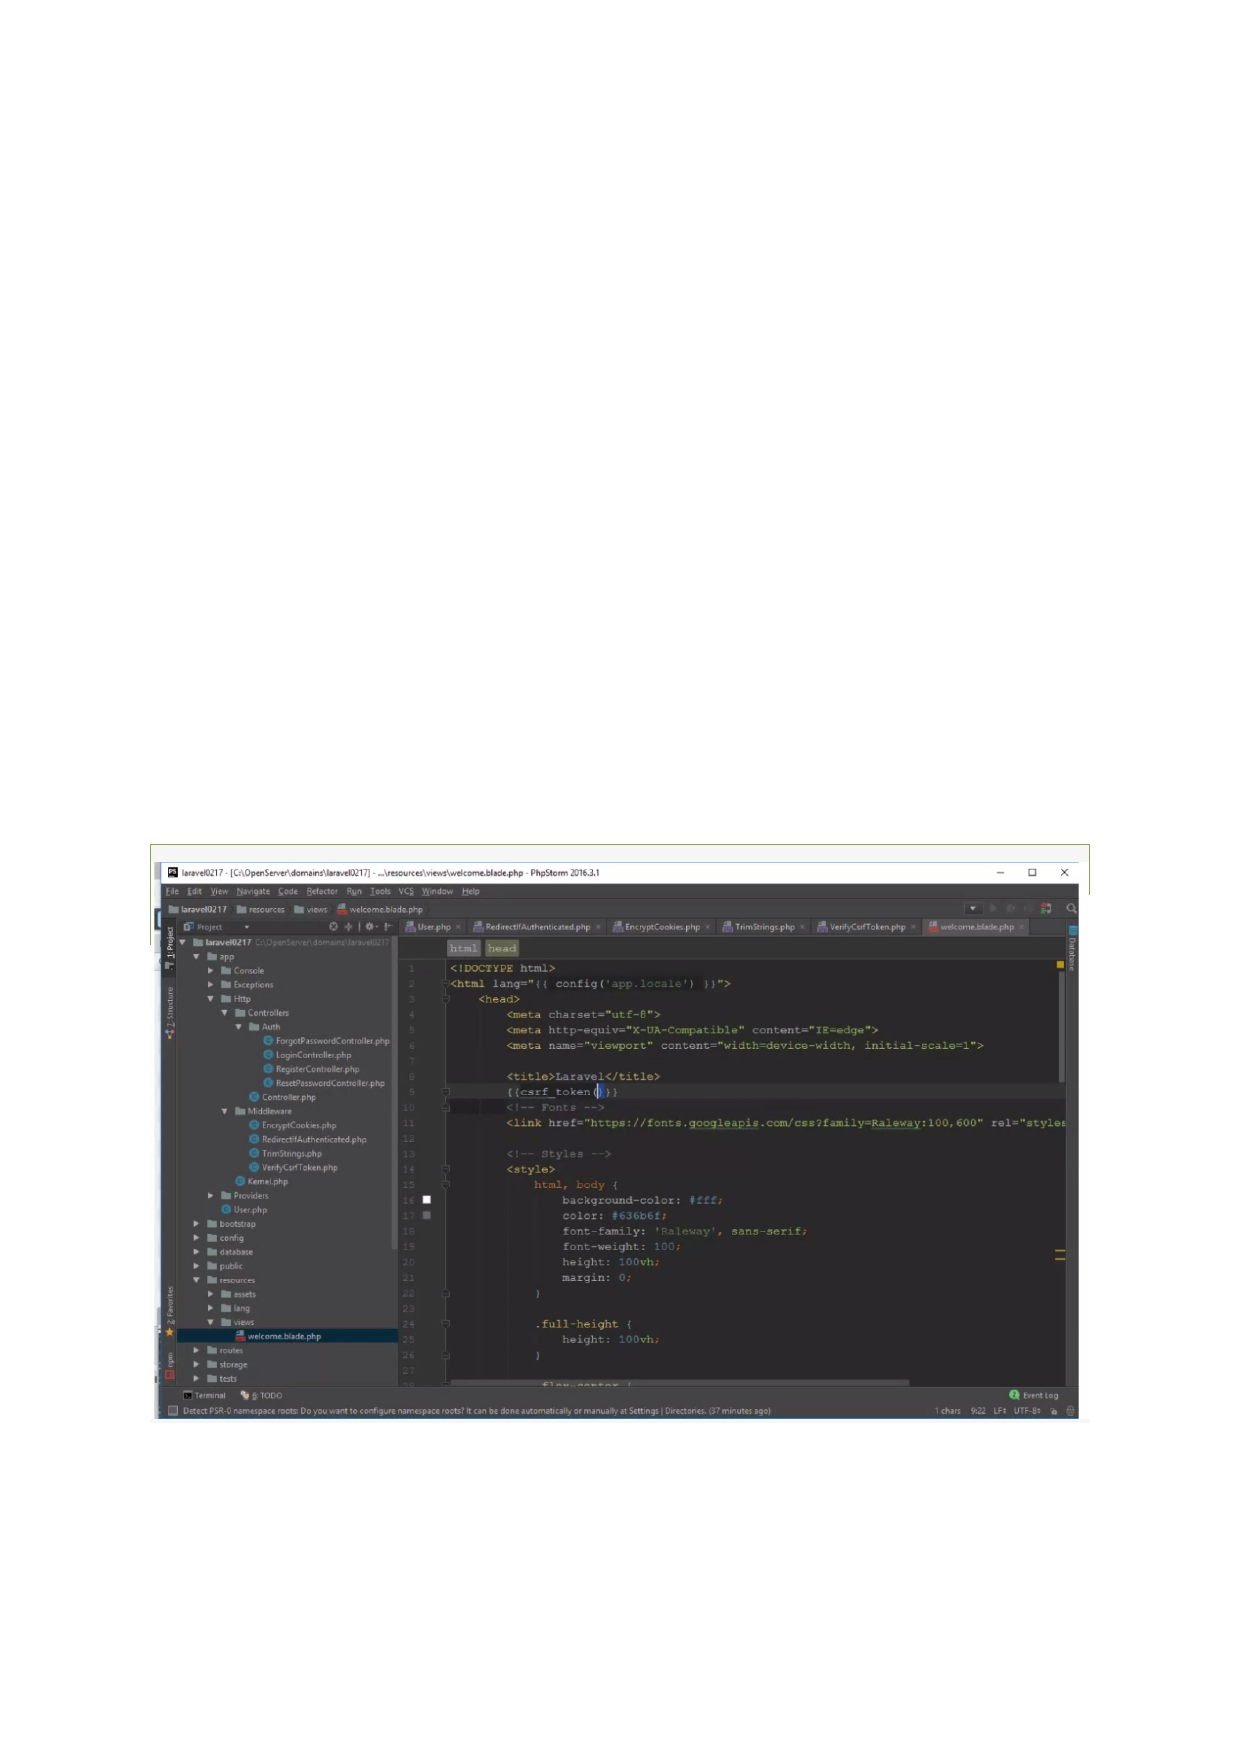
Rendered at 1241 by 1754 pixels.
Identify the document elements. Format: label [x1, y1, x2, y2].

picture [150, 844, 1091, 1423]
